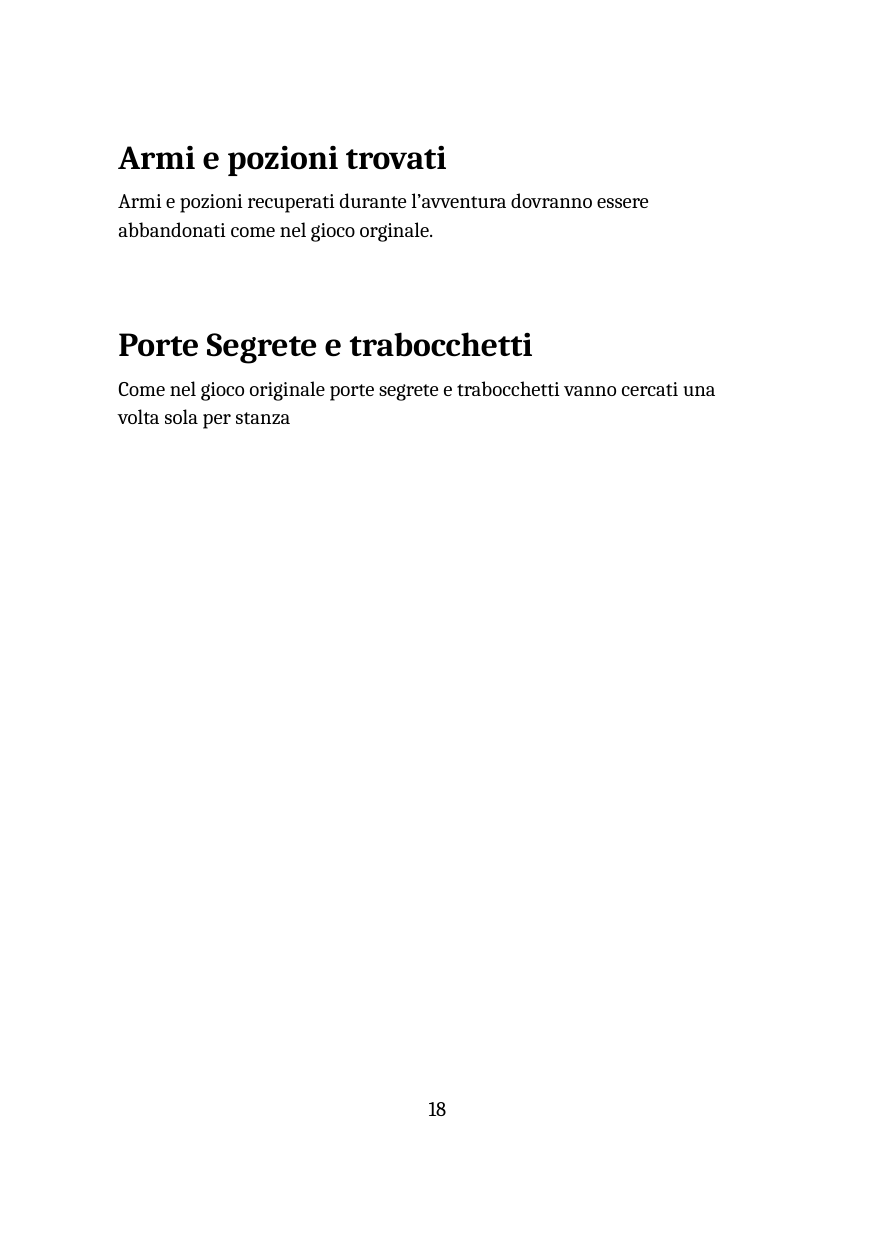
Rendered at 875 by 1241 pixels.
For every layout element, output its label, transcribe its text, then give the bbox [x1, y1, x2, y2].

text Armi e pozioni recuperati durante l’avventura dovranno essere abbandonati come nel gioco orginale. [118, 190, 756, 243]
subtitle Armi e pozioni trovati [118, 139, 756, 177]
text Come nel gioco originale porte segrete e trabocchetti vanno cercati una volta sola per stanza [118, 377, 756, 430]
subtitle Porte Segrete e trabocchetti [118, 326, 756, 365]
